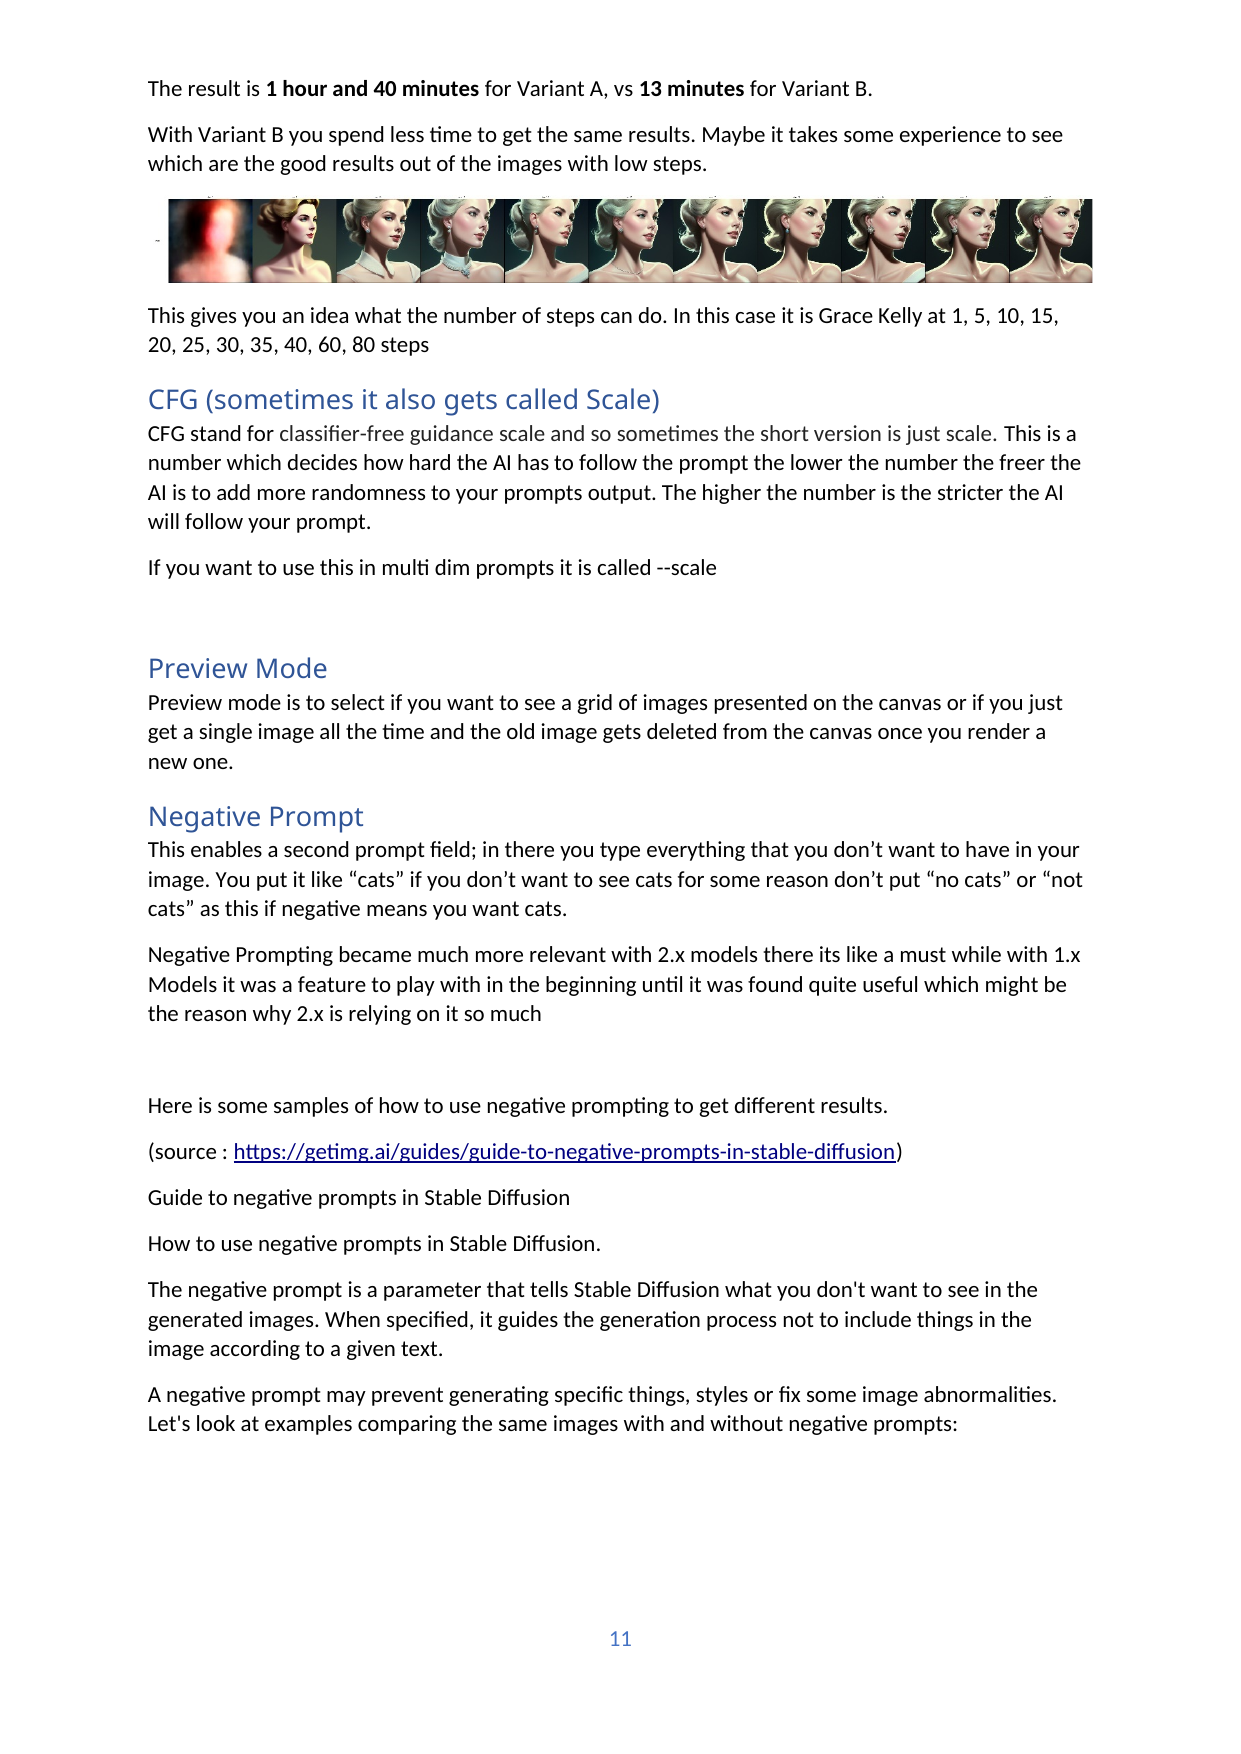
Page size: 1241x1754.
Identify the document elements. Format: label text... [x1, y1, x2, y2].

text Guide to negative prompts in Stable Diffusion [148, 1183, 1093, 1211]
text This enables a second prompt field; in there you type everything that you don’t want to have in your image. You put it like “cats” if you don’t want to see cats for some reason don’t put “no cats” or “not cats” as this if negative means you want cats. [148, 836, 1093, 922]
text CFG stand for classifier-free guidance scale and so sometimes the short version is just scale. This is a number which decides how hard the AI has to follow the prompt the lower the number the freer the AI is to add more randomness to your prompts output. The higher the number is the stricter the AI will follow your prompt. [148, 419, 1093, 535]
text The negative prompt is a parameter that tells Stable Diffusion what you don't want to see in the generated images. When specified, it guides the generation process not to include things in the image according to a given text. [148, 1275, 1093, 1362]
text How to use negative prompts in Stable Diffusion. [148, 1229, 1093, 1257]
text If you want to use this in multi dim prompts it is called --scale [148, 553, 1093, 581]
text This gives you an idea what the number of steps can do. In this case it is Grace Kelly at 1, 5, 10, 15, 20, 25, 30, 35, 40, 60, 80 steps [148, 301, 1093, 358]
text (source : https://getimg.ai/guides/guide-to-negative-prompts-in-stable-diffusion) [148, 1137, 1093, 1165]
text The result is 1 hour and 40 minutes for Variant A, vs 13 minutes for Variant B. [148, 74, 1093, 102]
text Negative Prompting became much more relevant with 2.x models there its like a must while with 1.x Models it was a feature to play with in the beginning until it was found quite useful which might be the reason why 2.x is relying on it so much [148, 940, 1093, 1027]
text Here is some samples of how to use negative prompting to get different results. [148, 1091, 1093, 1119]
text Preview mode is to select if you want to see a grid of images presented on the canvas or if you just get a single image all the time and the old image gets deleted from the canvas once you render a new one. [148, 688, 1093, 775]
text A negative prompt may prevent generating specific things, styles or fix some image abnormalities. Let's look at examples comparing the same images with and without negative prompts: [148, 1380, 1093, 1438]
subtitle CFG (sometimes it also gets called Scale) [148, 380, 1093, 417]
subtitle Preview Mode [148, 649, 1093, 686]
text With Variant B you spend less time to get the same results. Maybe it takes some experience to see which are the good results out of the images with low steps. [148, 120, 1093, 177]
subtitle Negative Prompt [148, 797, 1093, 834]
